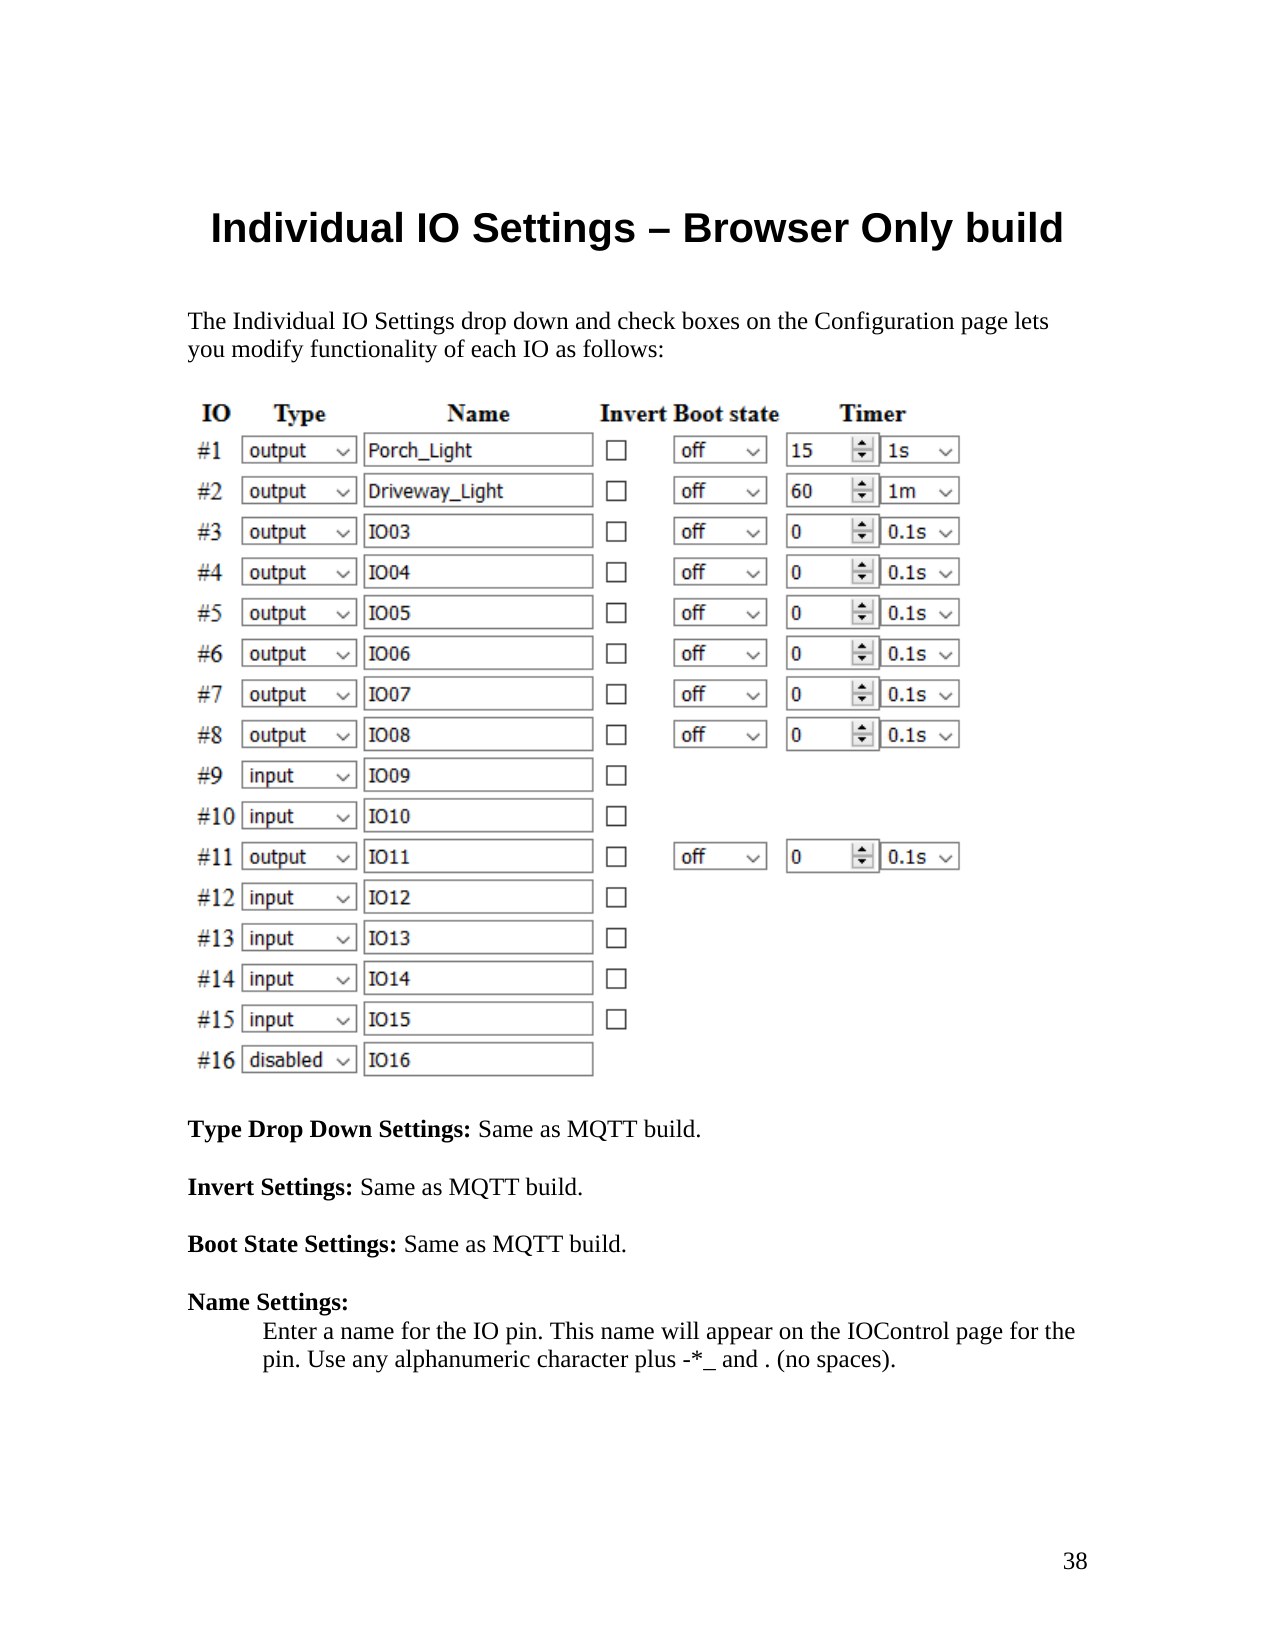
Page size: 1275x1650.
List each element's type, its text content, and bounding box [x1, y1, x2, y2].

text Name Settings: [187, 1287, 1087, 1316]
text The Individual IO Settings drop down and check boxes on the Configuration page lets you modify functionality of each IO as follows: [187, 306, 1087, 363]
subtitle Individual IO Settings – Browser Only build [187, 204, 1087, 252]
picture [187, 392, 982, 1086]
text Type Drop Down Settings: Same as MQTT build. [187, 1114, 1087, 1143]
text Enter a name for the IO pin. This name will appear on the IOControl page for the pin. Use any alphanumeric character plus -*_ and . (no spaces). [262, 1316, 1087, 1373]
text Invert Settings: Same as MQTT build. [187, 1172, 1087, 1201]
text Boot State Settings: Same as MQTT build. [187, 1229, 1087, 1258]
